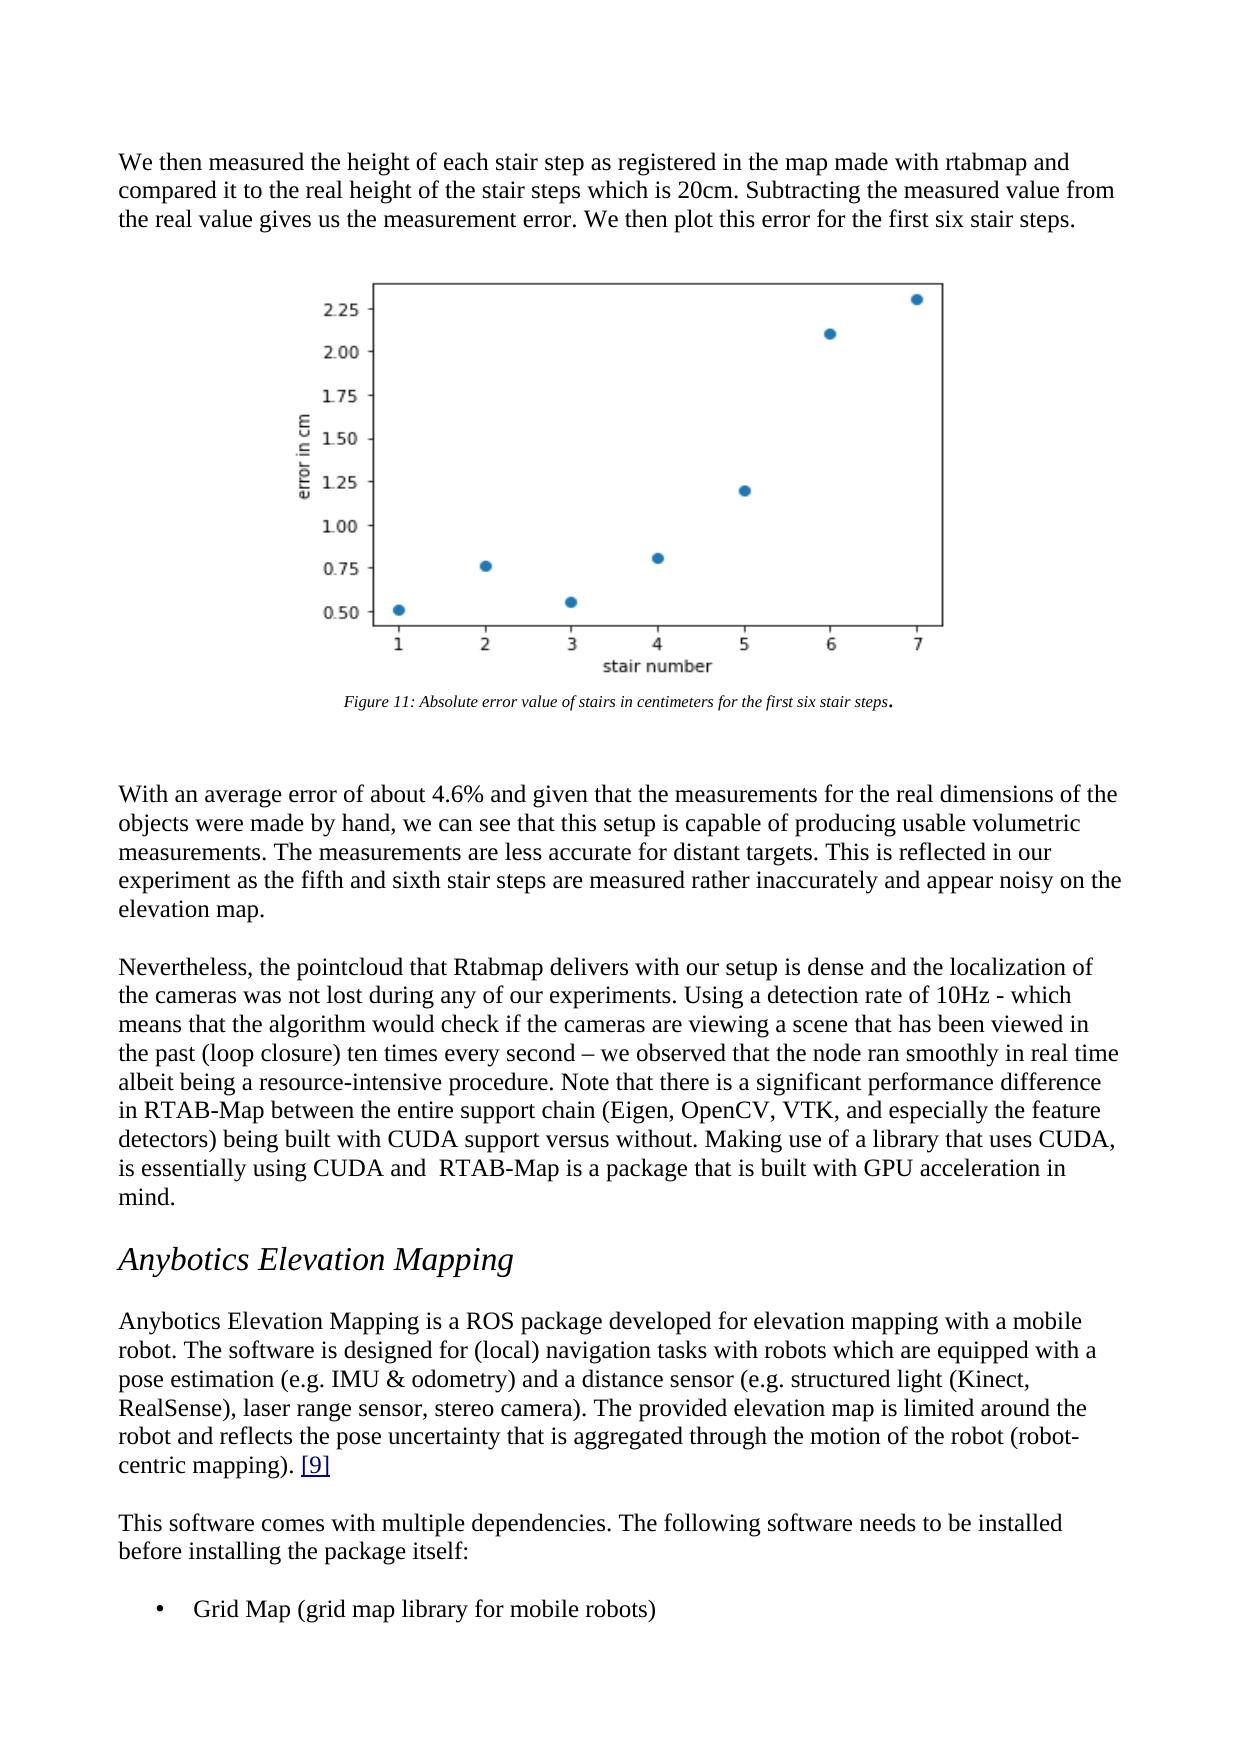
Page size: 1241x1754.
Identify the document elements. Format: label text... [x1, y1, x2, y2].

text Figure 11: Absolute error value of stairs in centimeters for the first six stair steps. [314, 685, 926, 713]
text With an average error of about 4.6% and given that the measurements for the real dimensions of the objects were made by hand, we can see that this setup is capable of producing usable volumetric measurements. The measurements are less accurate for distant targets. This is reflected in our experiment as the fifth and sixth stair steps are measured rather inaccurately and appear noisy on the elevation map. [118, 779, 1122, 923]
text We then measured the height of each stair step as registered in the map made with rtabmap and compared it to the real height of the stair steps which is 20cm. Subtracting the measured value from the real value gives us the measurement error. We then plot this error for the first six stair steps. [118, 147, 1122, 233]
text Anybotics Elevation Mapping is a ROS package developed for elevation mapping with a mobile robot. The software is designed for (local) navigation tasks with robots which are equipped with a pose estimation (e.g. IMU & odometry) and a distance sensor (e.g. structured light (Kinect, RealSense), laser range sensor, stereo camera). The provided elevation map is limited around the robot and reflects the pose uncertainty that is aggregated through the motion of the robot (robot-centric mapping). [9] [118, 1306, 1122, 1479]
text Anybotics Elevation Mapping [118, 1239, 1122, 1278]
text Nevertheless, the pointcloud that Rtabmap delivers with our setup is dense and the localization of the cameras was not lost during any of our experiments. Using a detection rate of 10Hz - which means that the algorithm would check if the cameras are viewing a scene that has been viewed in the past (loop closure) ten times every second – we observed that the node ran smoothly in real time albeit being a resource-intensive procedure. Note that there is a significant performance difference in RTAB-Map between the entire support chain (Eigen, OpenCV, VTK, and especially the feature detectors) being built with CUDA support versus without. Making use of a library that uses CUDA, is essentially using CUDA and RTAB-Map is a package that is built with GPU acceleration in mind. [118, 952, 1122, 1211]
list Grid Map (grid map library for mobile robots) [156, 1594, 1122, 1623]
picture [286, 274, 954, 685]
text This software comes with multiple dependencies. The following software needs to be installed before installing the package itself: [118, 1508, 1122, 1565]
